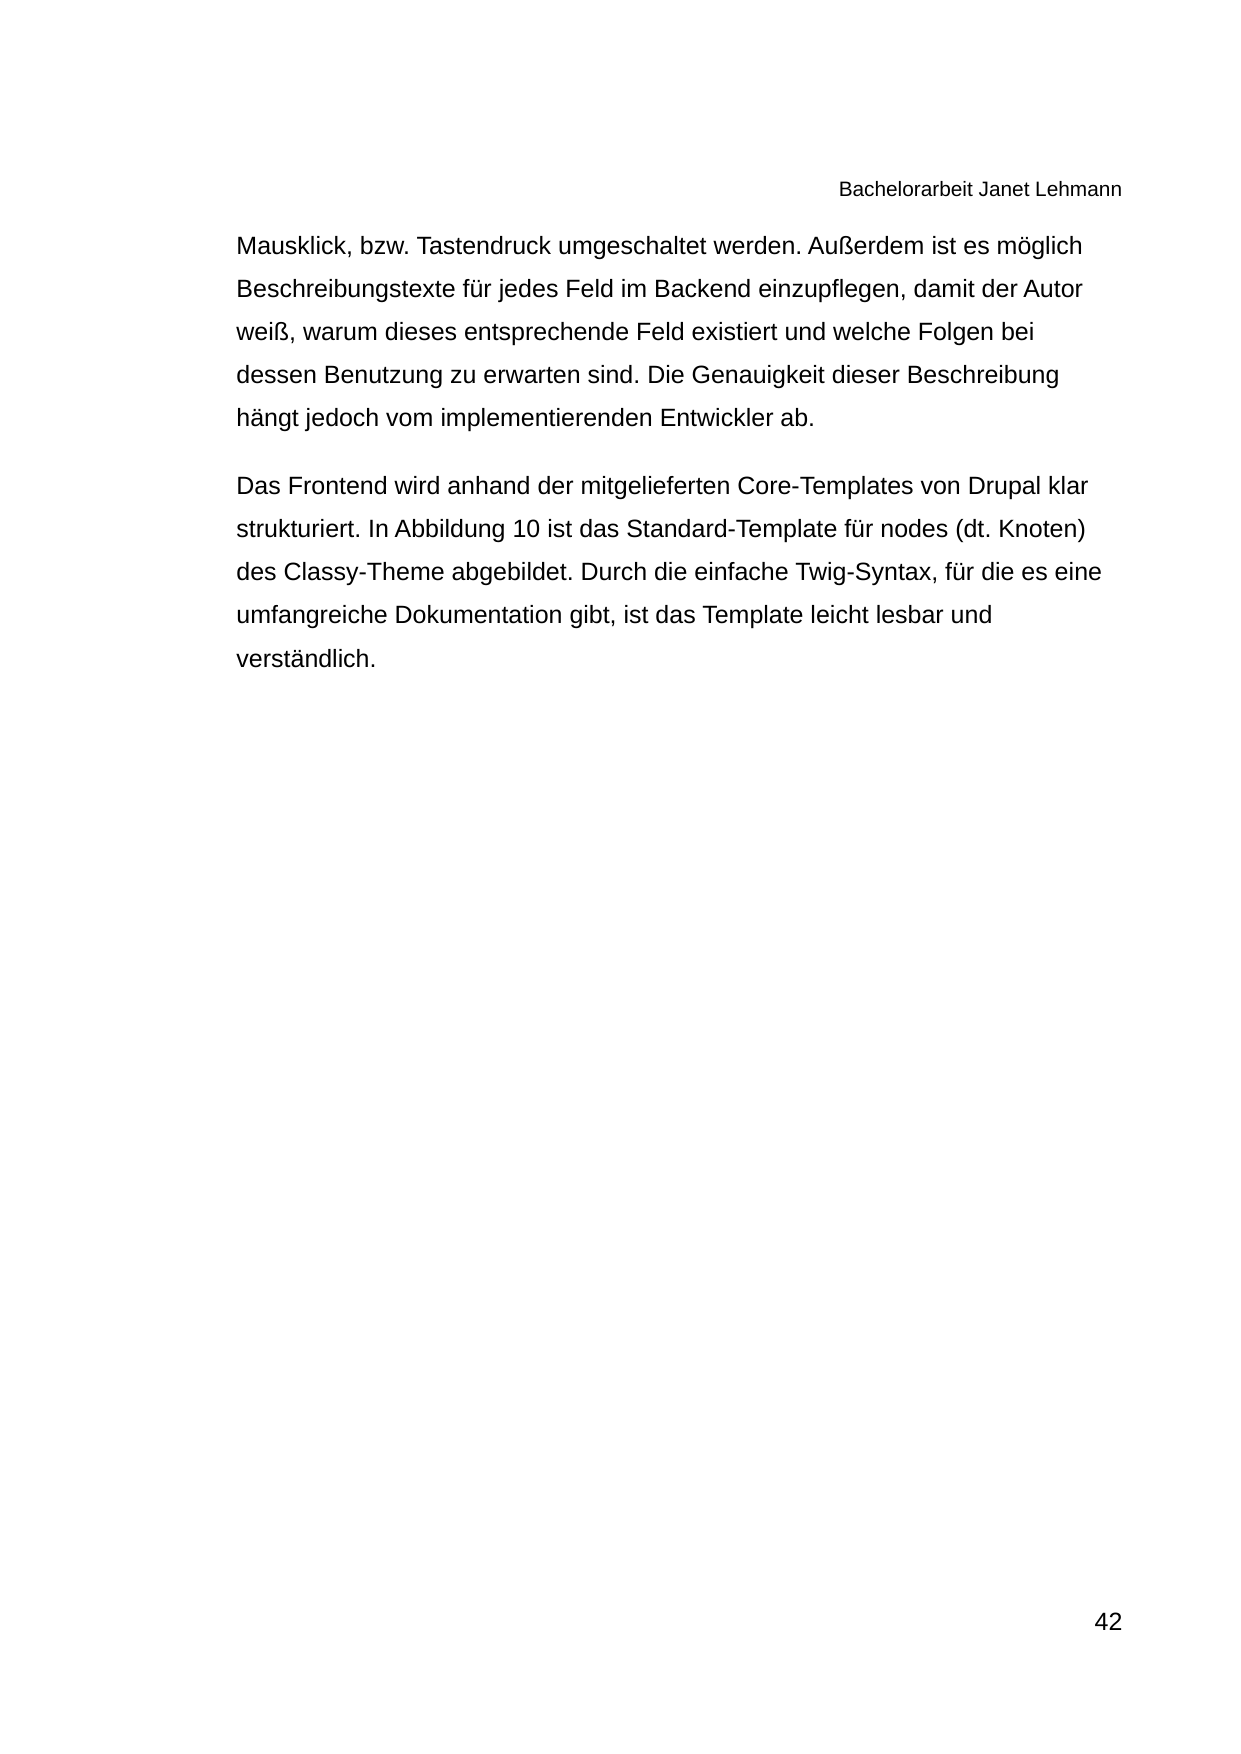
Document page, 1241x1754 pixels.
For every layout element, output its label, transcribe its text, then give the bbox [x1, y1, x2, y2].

text Mausklick, bzw. Tastendruck umgeschaltet werden. Außerdem ist es möglich Beschreibungstexte für jedes Feld im Backend einzupflegen, damit der Autor weiß, warum dieses entsprechende Feld existiert und welche Folgen bei dessen Benutzung zu erwarten sind. Die Genauigkeit dieser Beschreibung hängt jedoch vom implementierenden Entwickler ab. [236, 231, 1122, 432]
text Das Frontend wird anhand der mitgelieferten Core-Templates von Drupal klar strukturiert. In Abbildung 10 ist das Standard-Template für nodes (dt. Knoten) des Classy-Theme abgebildet. Durch die einfache Twig-Syntax, für die es eine umfangreiche Dokumentation gibt, ist das Template leicht lesbar und verständlich. [236, 471, 1122, 672]
